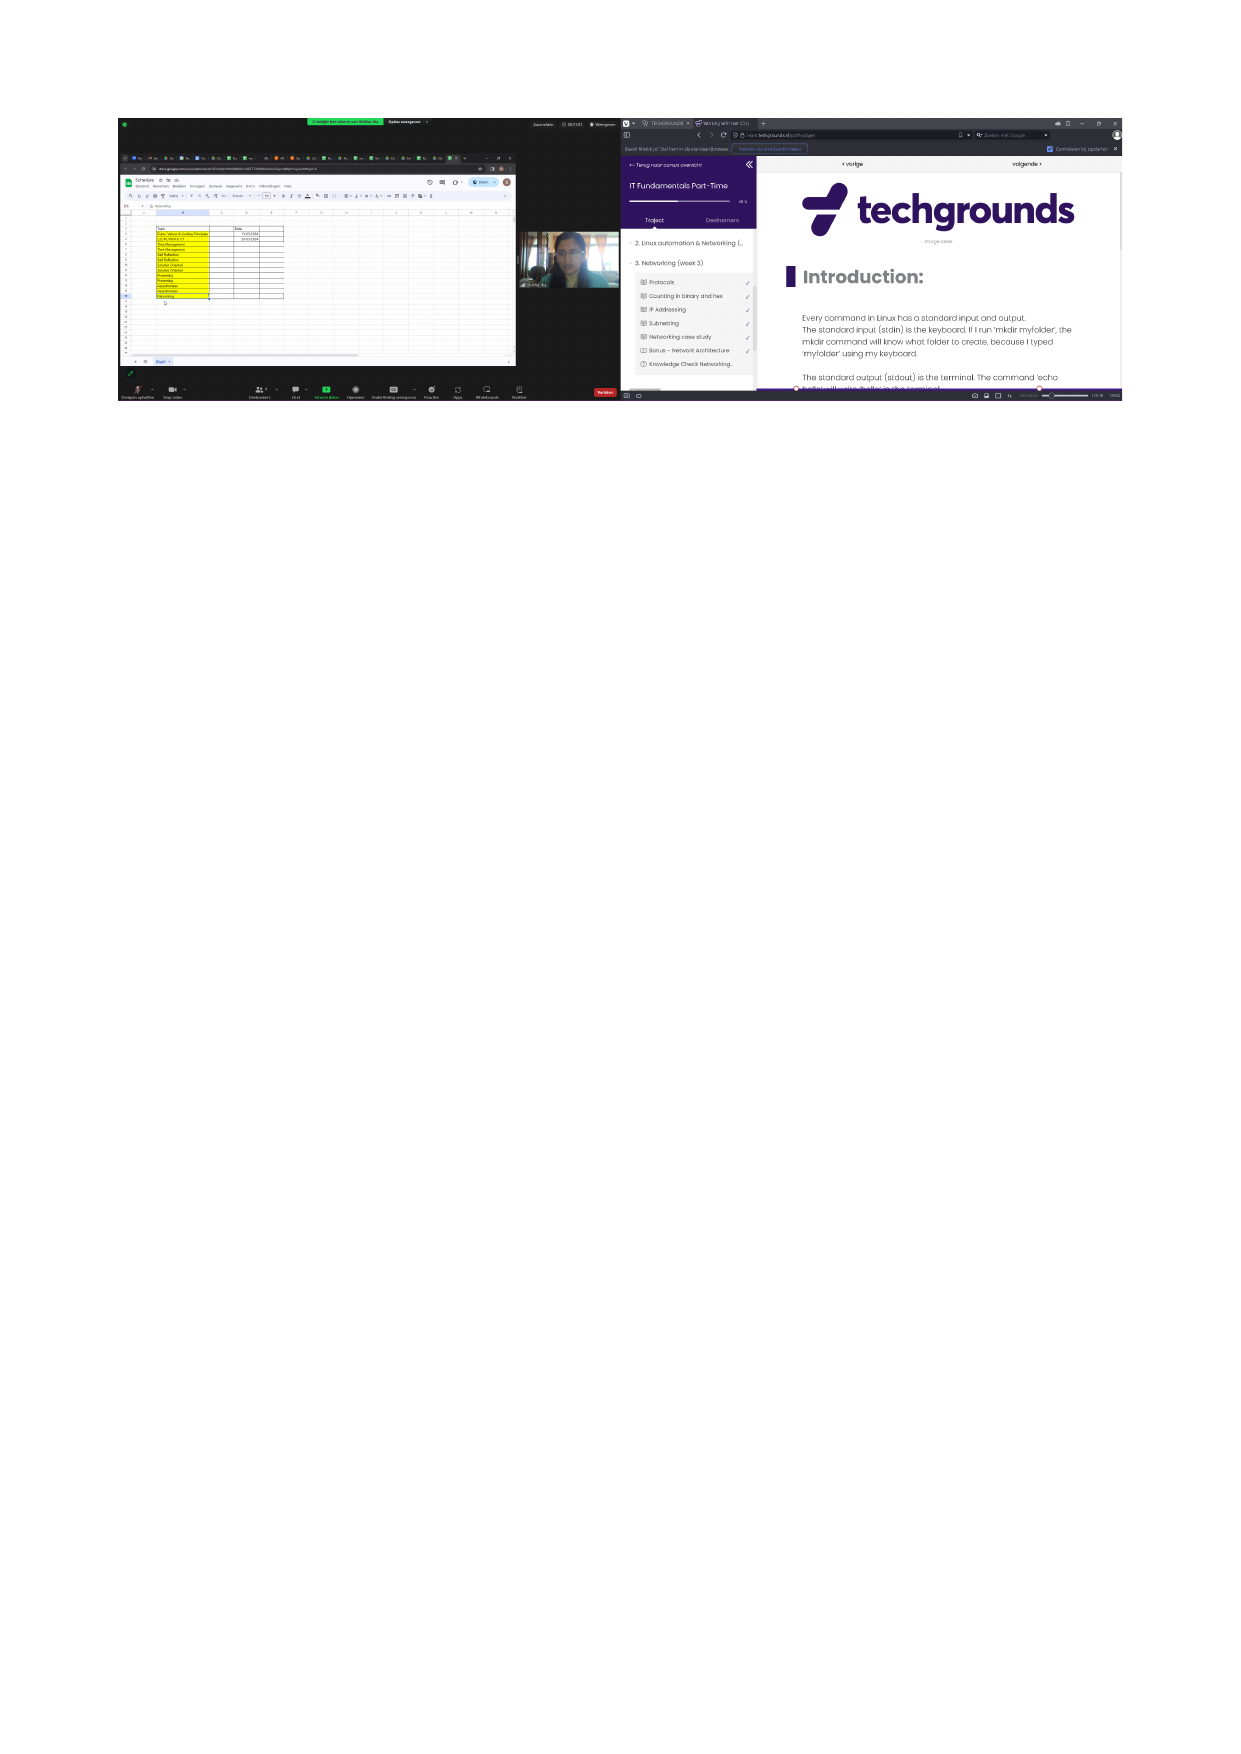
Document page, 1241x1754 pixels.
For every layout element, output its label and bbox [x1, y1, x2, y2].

picture [118, 118, 1123, 401]
